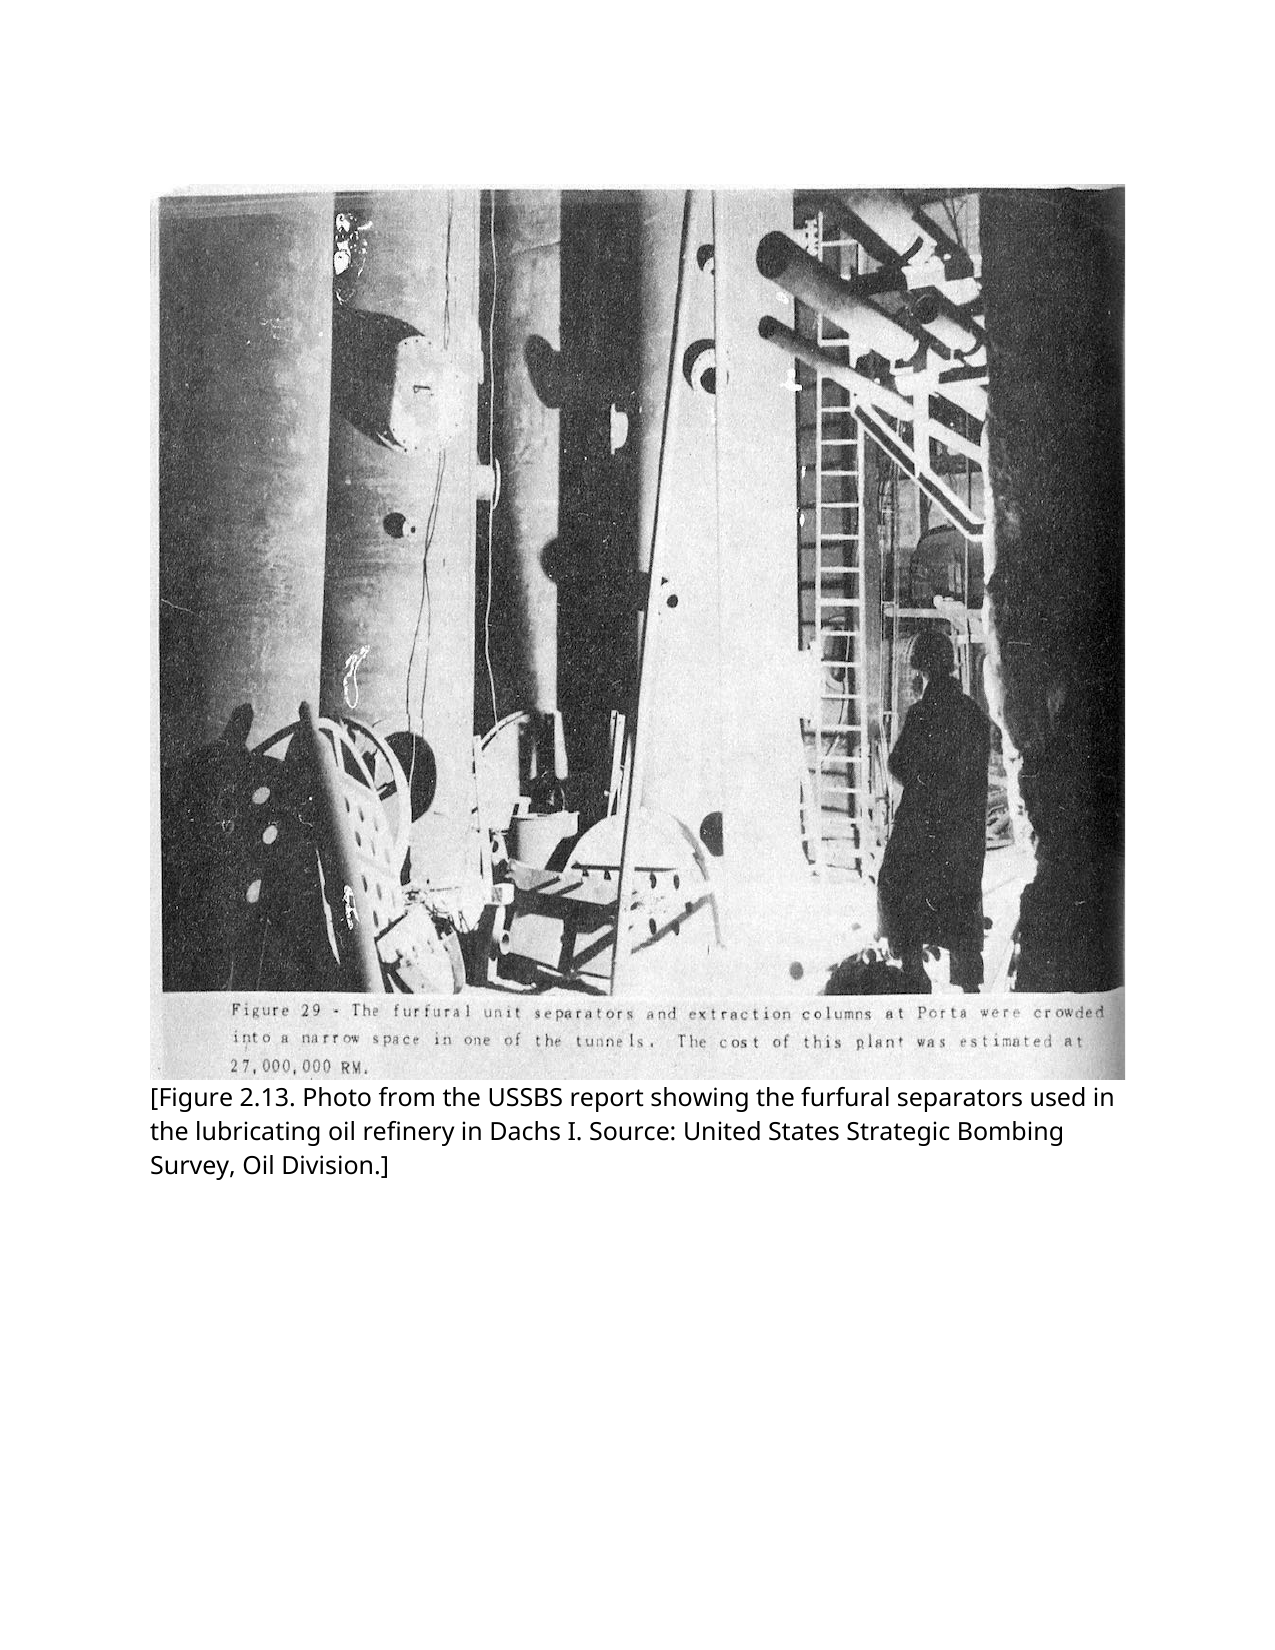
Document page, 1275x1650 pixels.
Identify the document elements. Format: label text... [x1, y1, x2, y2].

text [Figure 2.13. Photo from the USSBS report showing the furfural separators used in the lubricating oil refinery in Dachs I. Source: United States Strategic Bombing Survey, Oil Division.] [150, 1080, 1125, 1182]
picture [150, 184, 1125, 1080]
